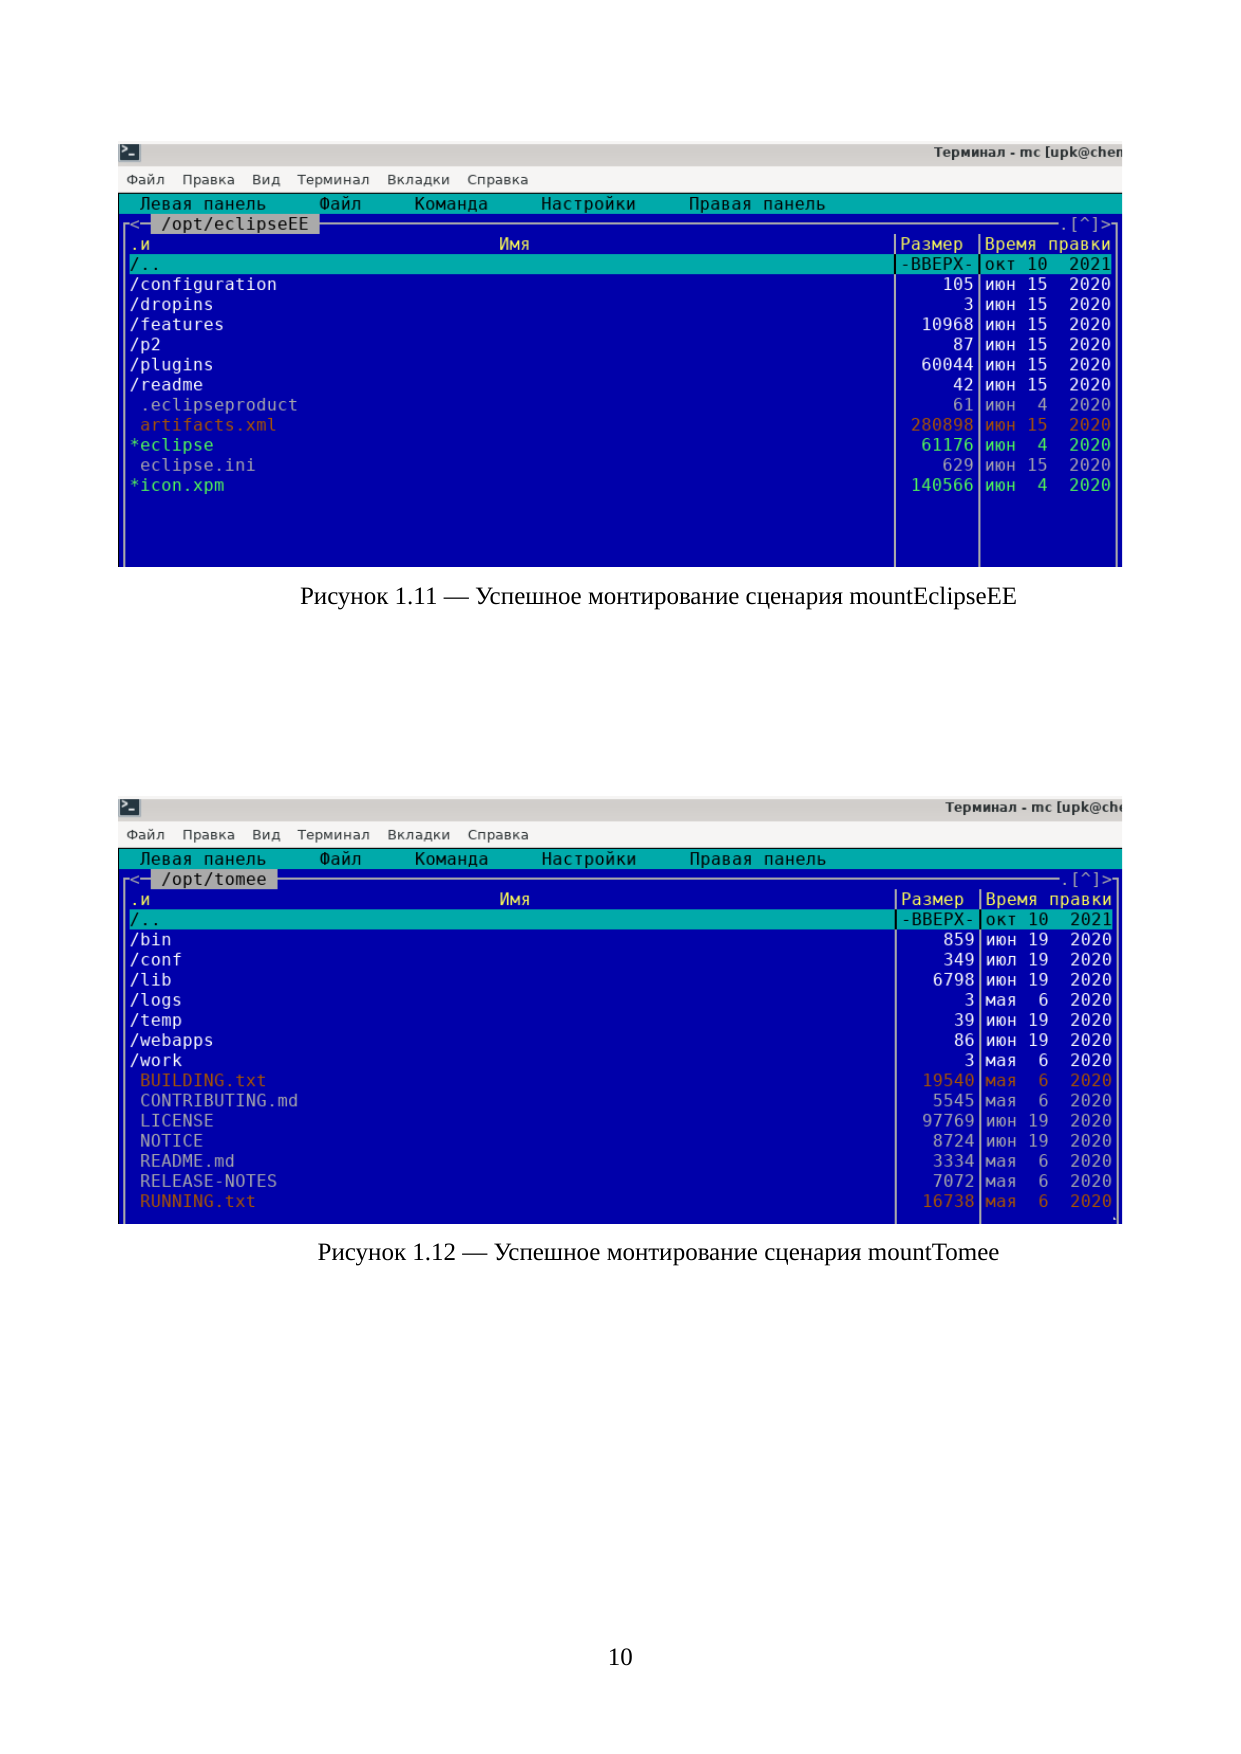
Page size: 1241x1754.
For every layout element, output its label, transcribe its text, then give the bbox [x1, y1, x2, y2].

picture [118, 141, 1123, 567]
picture [118, 796, 1123, 1224]
text Рисунок 1.12 — Успешное монтирование сценария mountTomee [118, 1224, 1122, 1266]
text Рисунок 1.11 — Успешное монтирование сценария mountEclipseEE [118, 567, 1122, 610]
